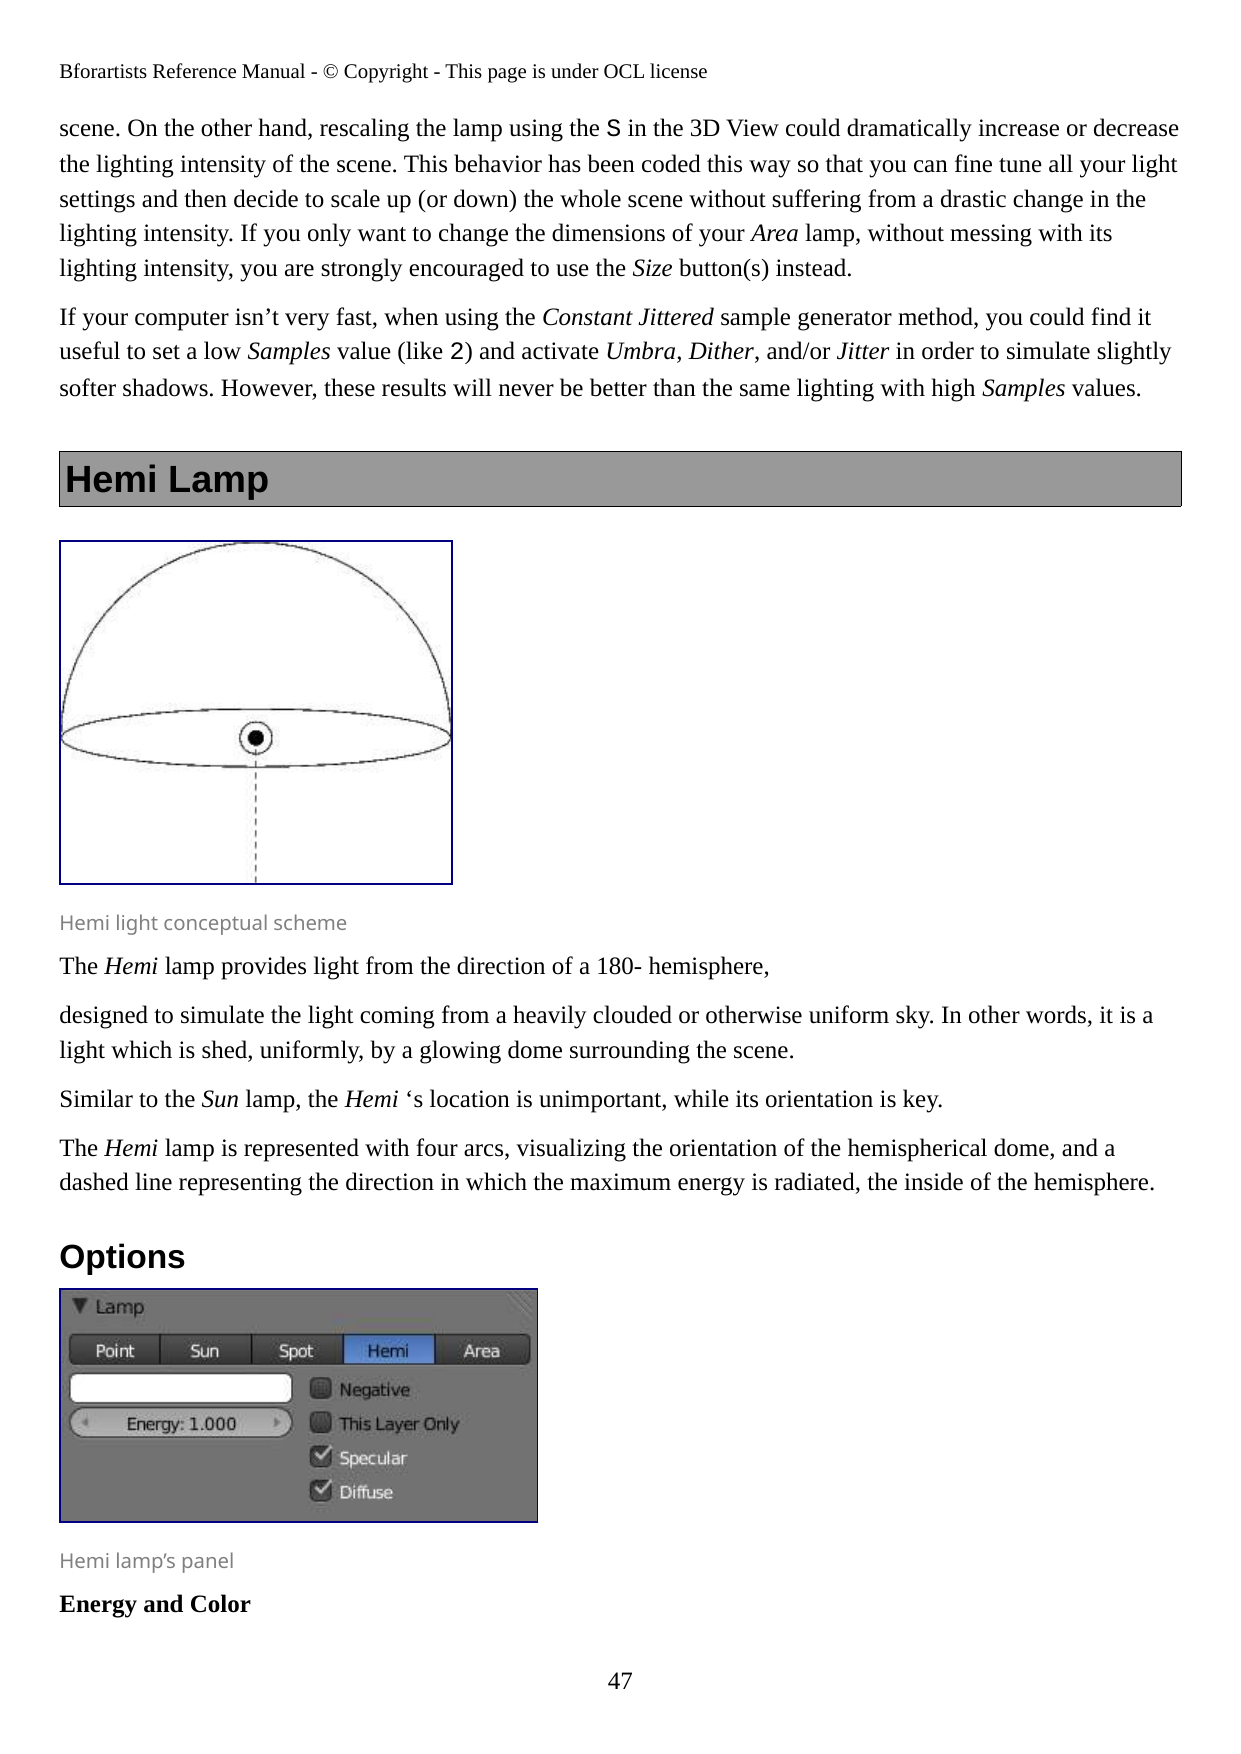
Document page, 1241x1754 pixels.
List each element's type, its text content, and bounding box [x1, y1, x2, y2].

picture [61, 542, 451, 883]
text Hemi light conceptual scheme [59, 905, 1181, 937]
picture [61, 1290, 537, 1521]
text The Hemi lamp provides light from the direction of a 180- hemisphere, [59, 951, 1181, 980]
table_header Hemi Lamp [60, 452, 1181, 506]
text designed to simulate the light coming from a heavily clouded or otherwise uniform sky. In other words, it is a light which is shed, uniformly, by a glowing dome surrounding the scene. [59, 1000, 1181, 1063]
text Similar to the Sun lamp, the Hemi ‘s location is unimportant, while its orientation is key. [59, 1084, 1181, 1112]
text The Hemi lamp is represented with four arcs, visualizing the orientation of the hemispherical dome, and a dashed line representing the direction in which the maximum energy is radiated, the inside of the hemisphere. [59, 1133, 1181, 1196]
text If your computer isn’t very fast, when using the Constant Jittered sample generator method, you could find it useful to set a low Samples value (like 2) and activate Umbra, Dither, and/or Jitter in order to simulate slightly softer shadows. However, these results will never be better than the same lighting with high Samples values. [59, 302, 1181, 401]
text Hemi lamp’s panel [59, 1543, 1181, 1574]
subtitle Energy and Color [59, 1589, 1181, 1618]
text scene. On the other hand, rescaling the lamp using the S in the 3D View could dramatically increase or decrease the lighting intensity of the scene. This behavior has been coded this way so that you can fine tune all your light settings and then decide to scale up (or down) the whole scene without suffering from a drastic change in the lighting intensity. If you only want to change the dimensions of your Area lamp, without messing with its lighting intensity, you are strongly encouraged to use the Size button(s) instead. [59, 113, 1181, 281]
subtitle Options [59, 1237, 1181, 1276]
